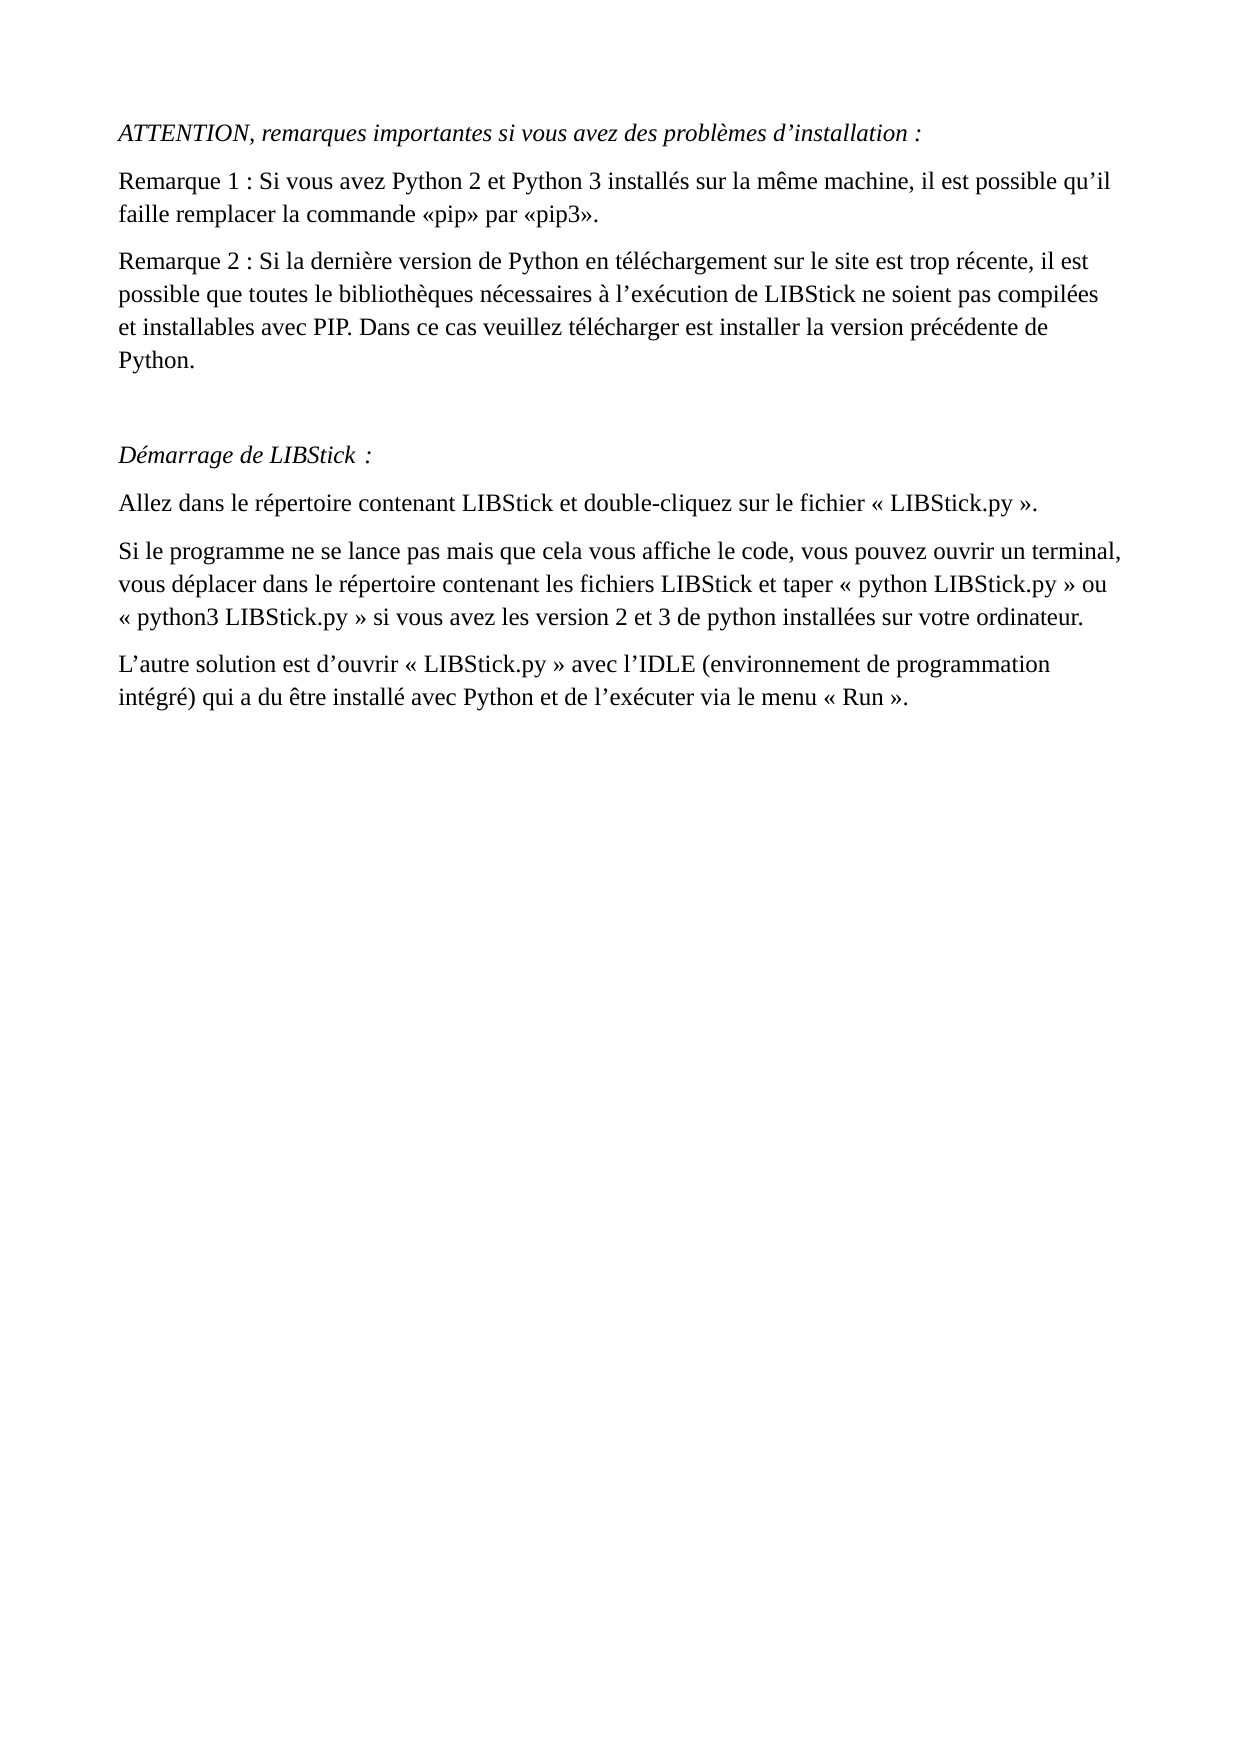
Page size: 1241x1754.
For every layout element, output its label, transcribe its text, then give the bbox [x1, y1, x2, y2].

subtitle Remarque 2 : Si la dernière version de Python en téléchargement sur le site est trop récente, il est possible que toutes le bibliothèques nécessaires à l’exécution de LIBStick ne soient pas compilées et installables avec PIP. Dans ce cas veuillez télécharger est installer la version précédente de Python. [118, 246, 1122, 374]
subtitle L’autre solution est d’ouvrir « LIBStick.py » avec l’IDLE (environnement de programmation intégré) qui a du être installé avec Python et de l’exécuter via le menu « Run ». [118, 649, 1122, 711]
subtitle ATTENTION, remarques importantes si vous avez des problèmes d’installation : [118, 118, 1122, 147]
subtitle Remarque 1 : Si vous avez Python 2 et Python 3 installés sur la même machine, il est possible qu’il faille remplacer la commande «pip» par «pip3». [118, 166, 1122, 227]
subtitle Démarrage de LIBStick : [118, 441, 1122, 469]
subtitle Allez dans le répertoire contenant LIBStick et double-cliquez sur le fichier « LIBStick.py ». [118, 488, 1122, 517]
subtitle Si le programme ne se lance pas mais que cela vous affiche le code, vous pouvez ouvrir un terminal, vous déplacer dans le répertoire contenant les fichiers LIBStick et taper « python LIBStick.py » ou « python3 LIBStick.py » si vous avez les version 2 et 3 de python installées sur votre ordinateur. [118, 536, 1122, 631]
